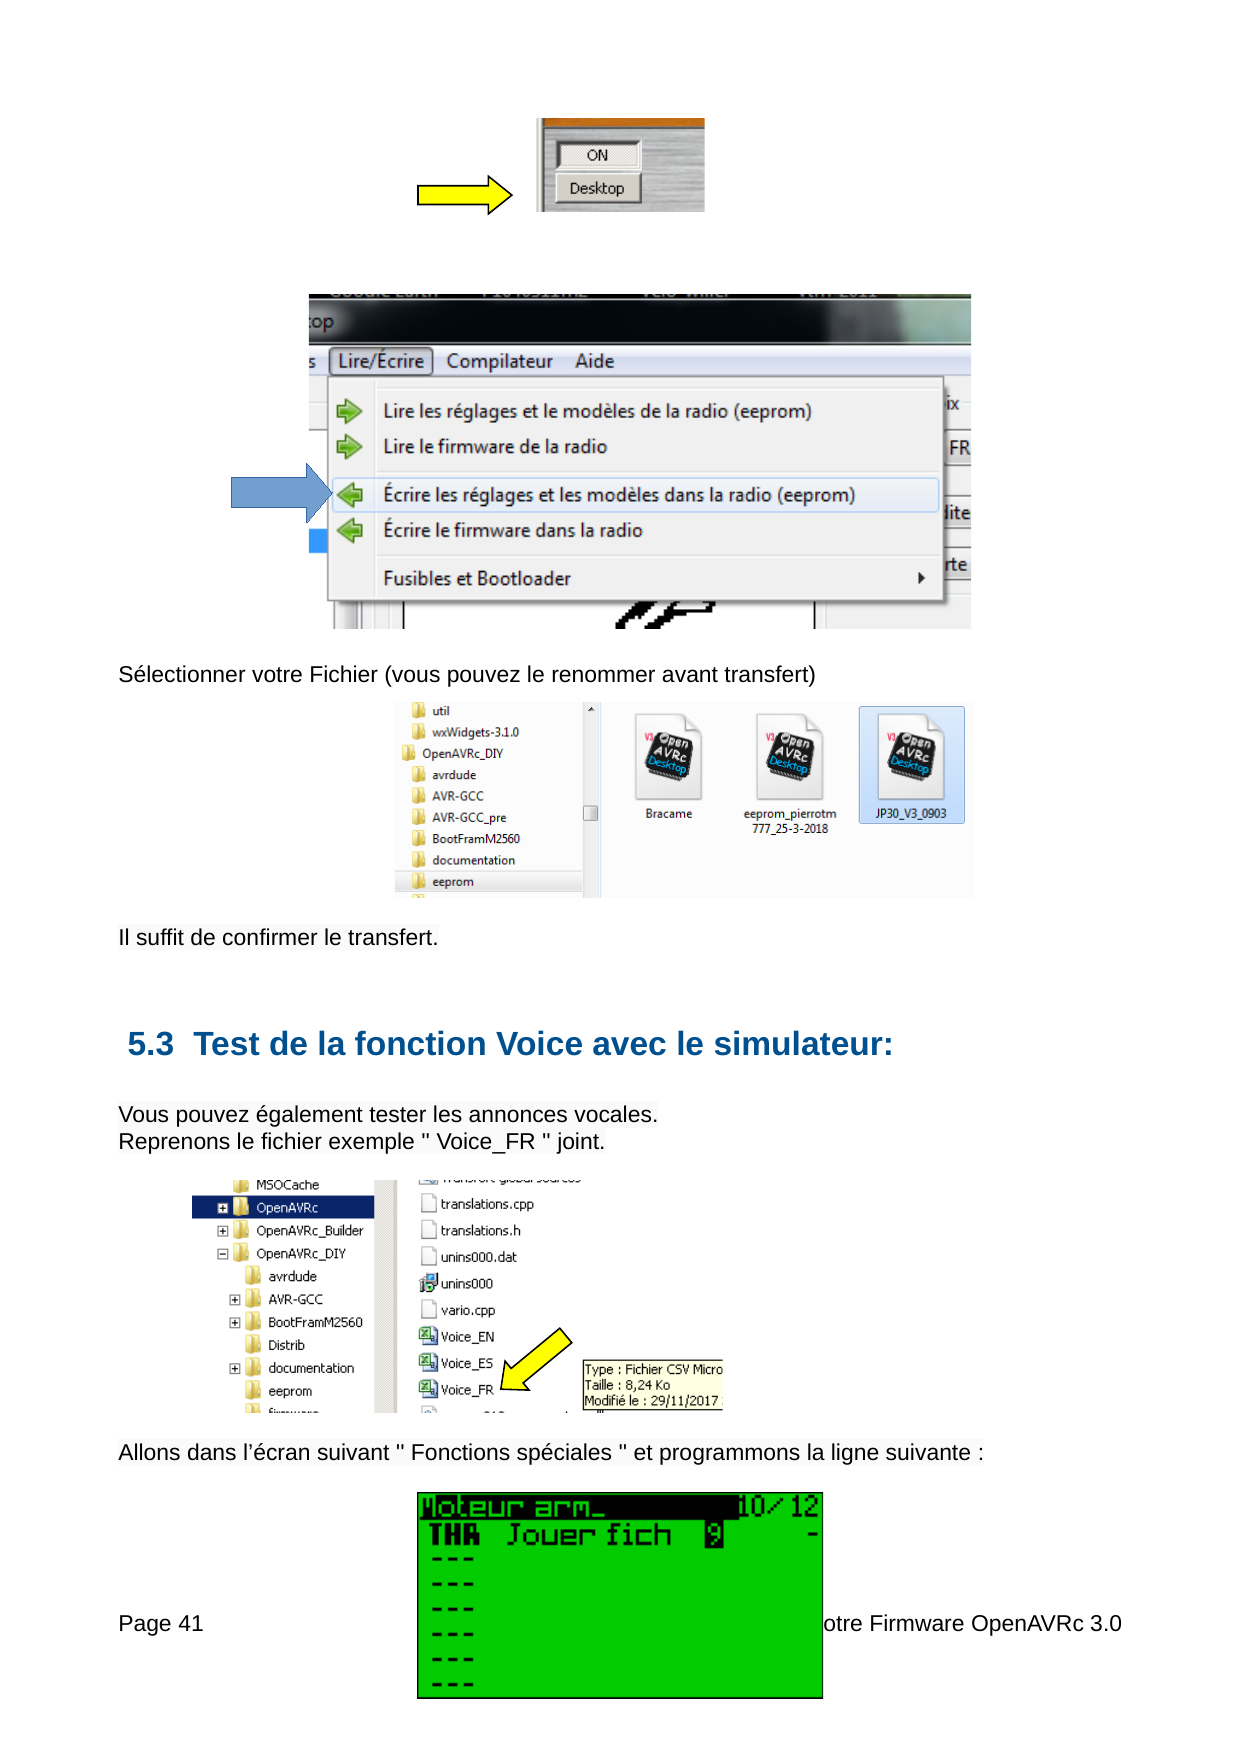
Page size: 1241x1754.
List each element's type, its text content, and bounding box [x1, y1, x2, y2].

picture [394, 702, 974, 898]
picture [417, 1492, 824, 1699]
text Allons dans l’écran suivant '' Fonctions spéciales '' et programmons la ligne suivante : [118, 1439, 1122, 1466]
picture [308, 294, 972, 629]
text Il suffit de confirmer le transfert. [118, 924, 1122, 950]
subtitle Test de la fonction Voice avec le simulateur: [118, 1024, 1122, 1063]
text Reprenons le fichier exemple '' Voice_FR '' joint. [118, 1128, 1122, 1154]
text Vous pouvez également tester les annonces vocales. [118, 1101, 1122, 1128]
text Sélectionner votre Fichier (vous pouvez le renommer avant transfert) [118, 661, 1122, 687]
